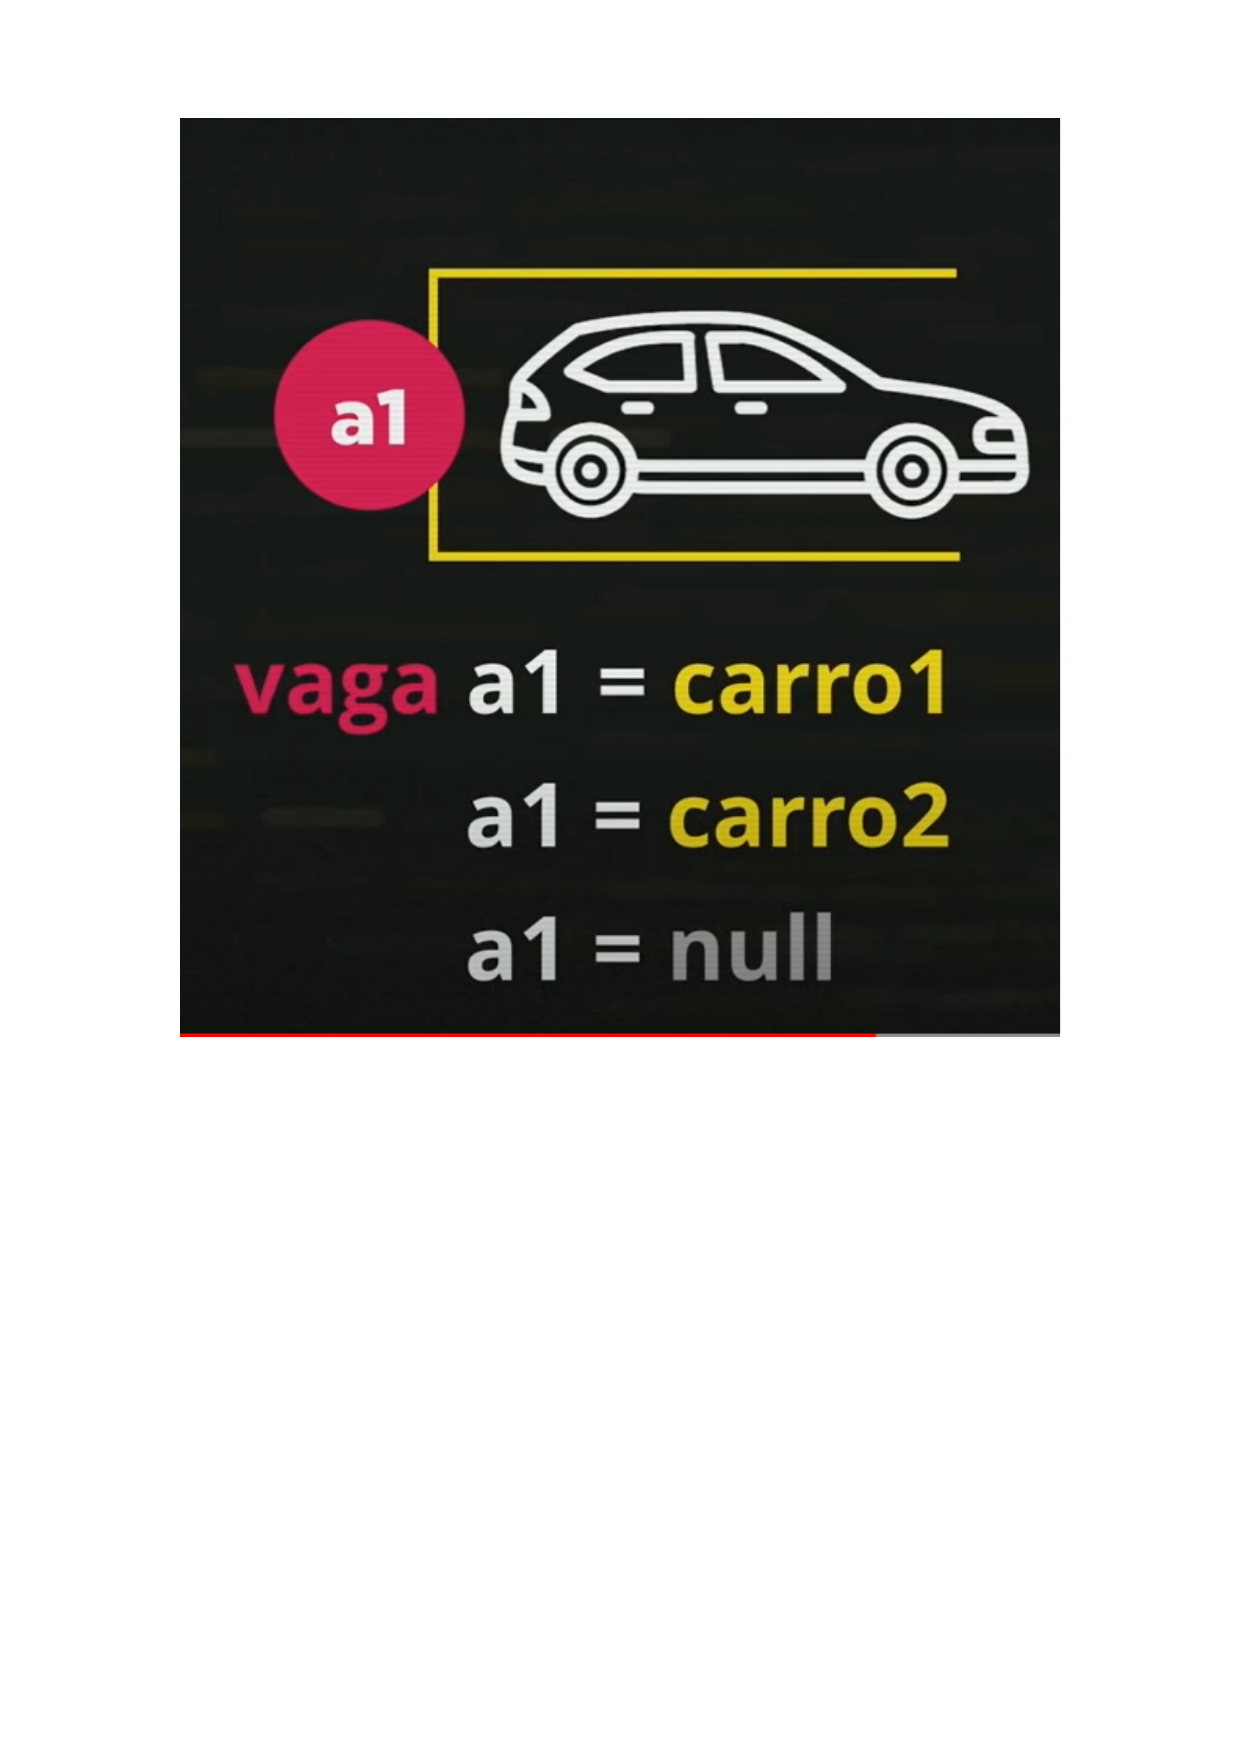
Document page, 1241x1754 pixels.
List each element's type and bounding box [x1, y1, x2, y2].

picture [180, 118, 1060, 1037]
